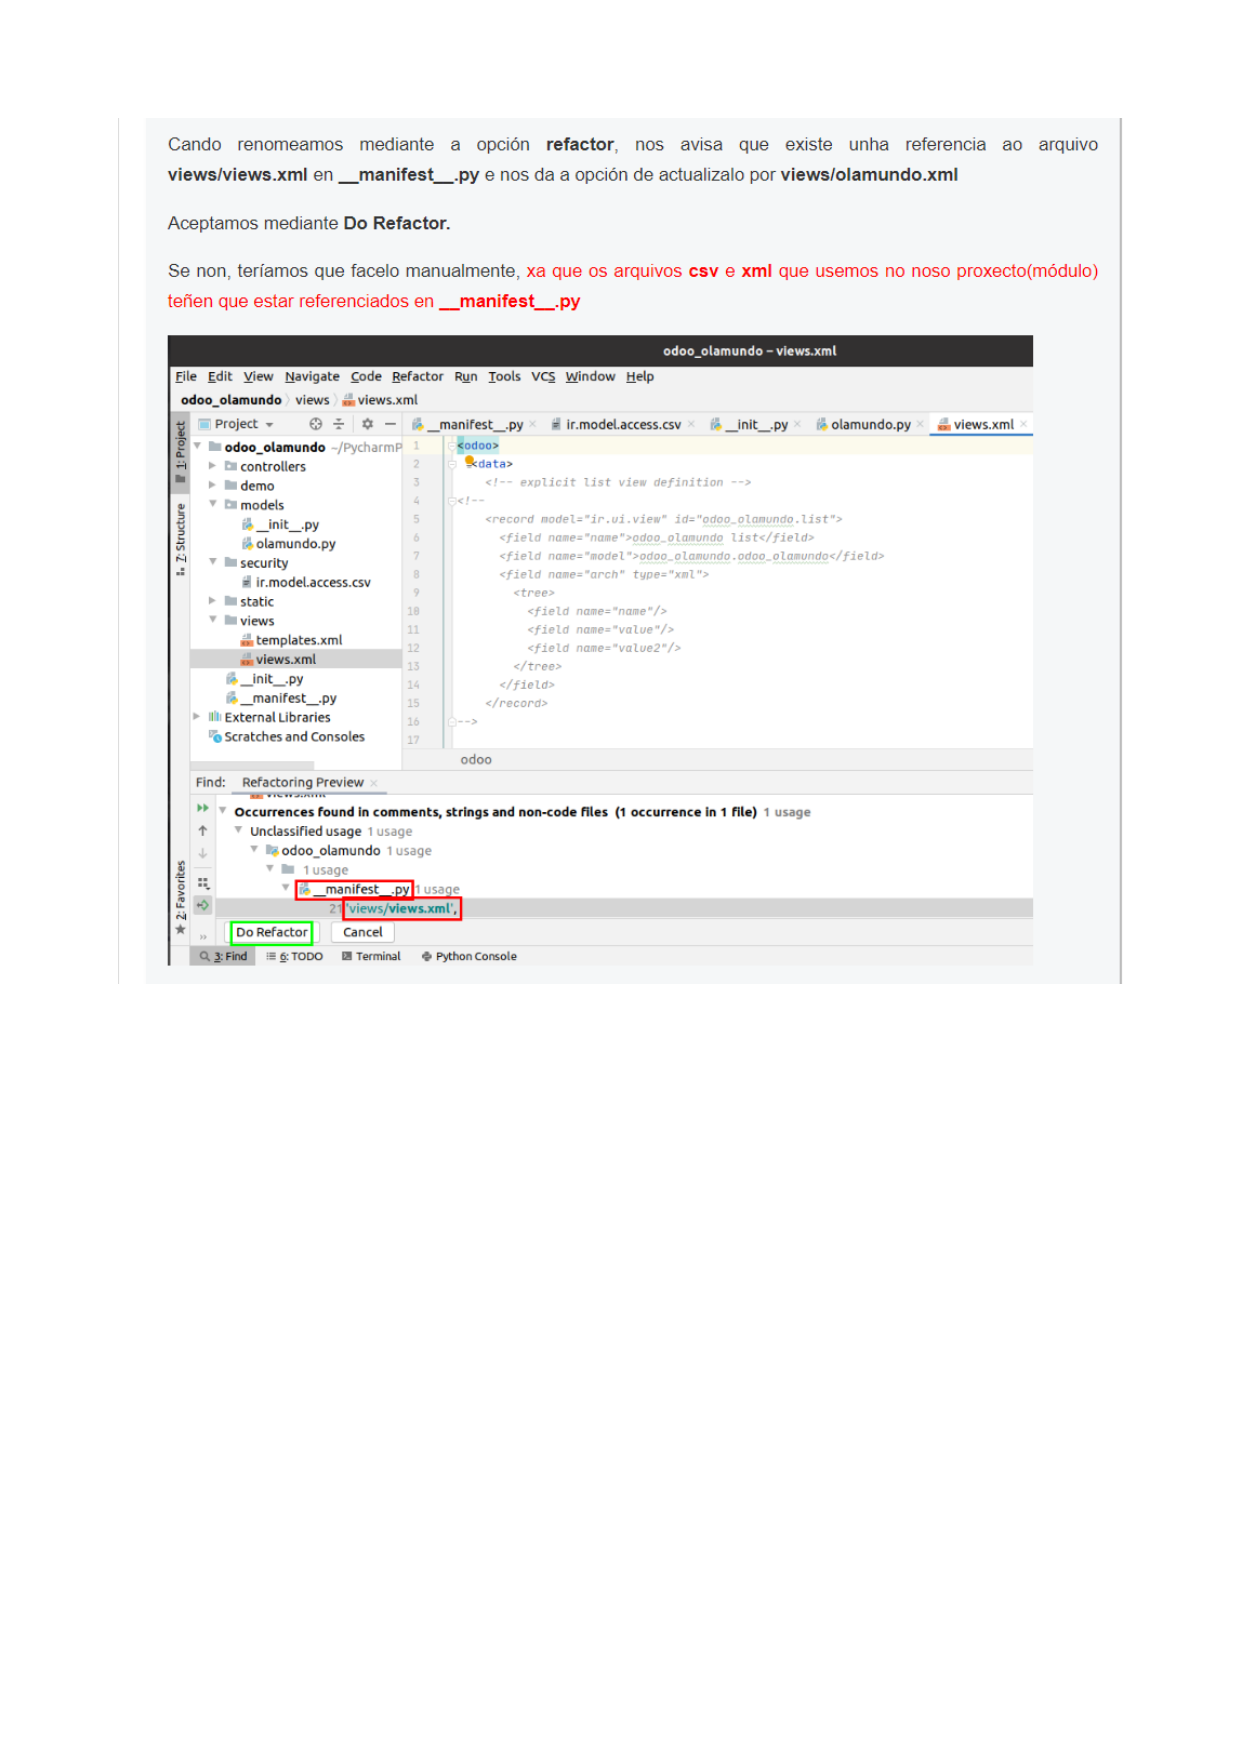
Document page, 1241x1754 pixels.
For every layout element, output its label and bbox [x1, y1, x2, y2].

picture [118, 118, 1123, 984]
